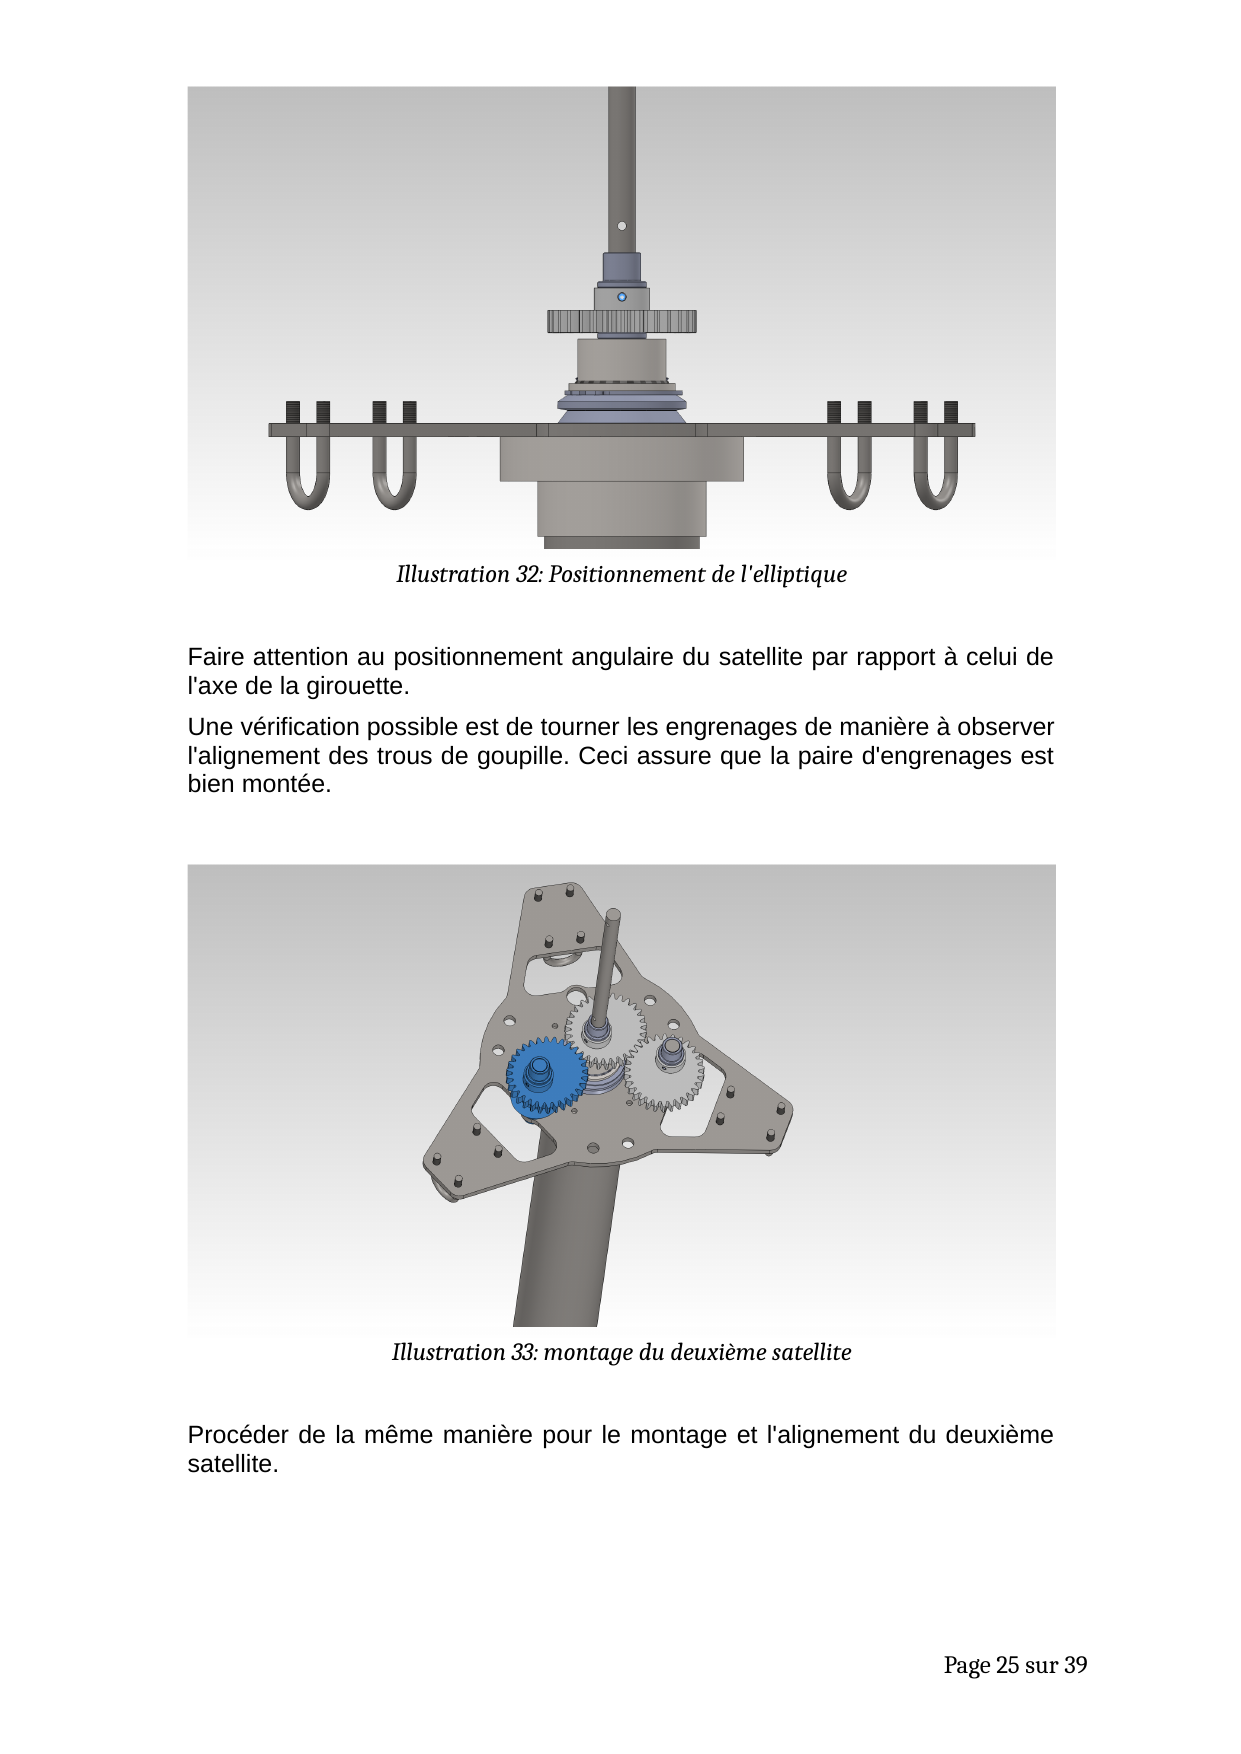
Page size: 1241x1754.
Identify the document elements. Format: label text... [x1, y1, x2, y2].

text Illustration 32: Positionnement de l'elliptique [187, 560, 1056, 588]
picture [187, 864, 1056, 1338]
text Une vérification possible est de tourner les engrenages de manière à observer l'alignement des trous de goupille. Ceci assure que la paire d'engrenages est bien montée. [187, 712, 1056, 798]
picture [187, 86, 1056, 560]
text Procéder de la même manière pour le montage et l'alignement du deuxième satellite. [187, 1420, 1056, 1478]
text Faire attention au positionnement angulaire du satellite par rapport à celui de l'axe de la girouette. [187, 642, 1056, 699]
text Illustration 33: montage du deuxième satellite [187, 1338, 1056, 1366]
